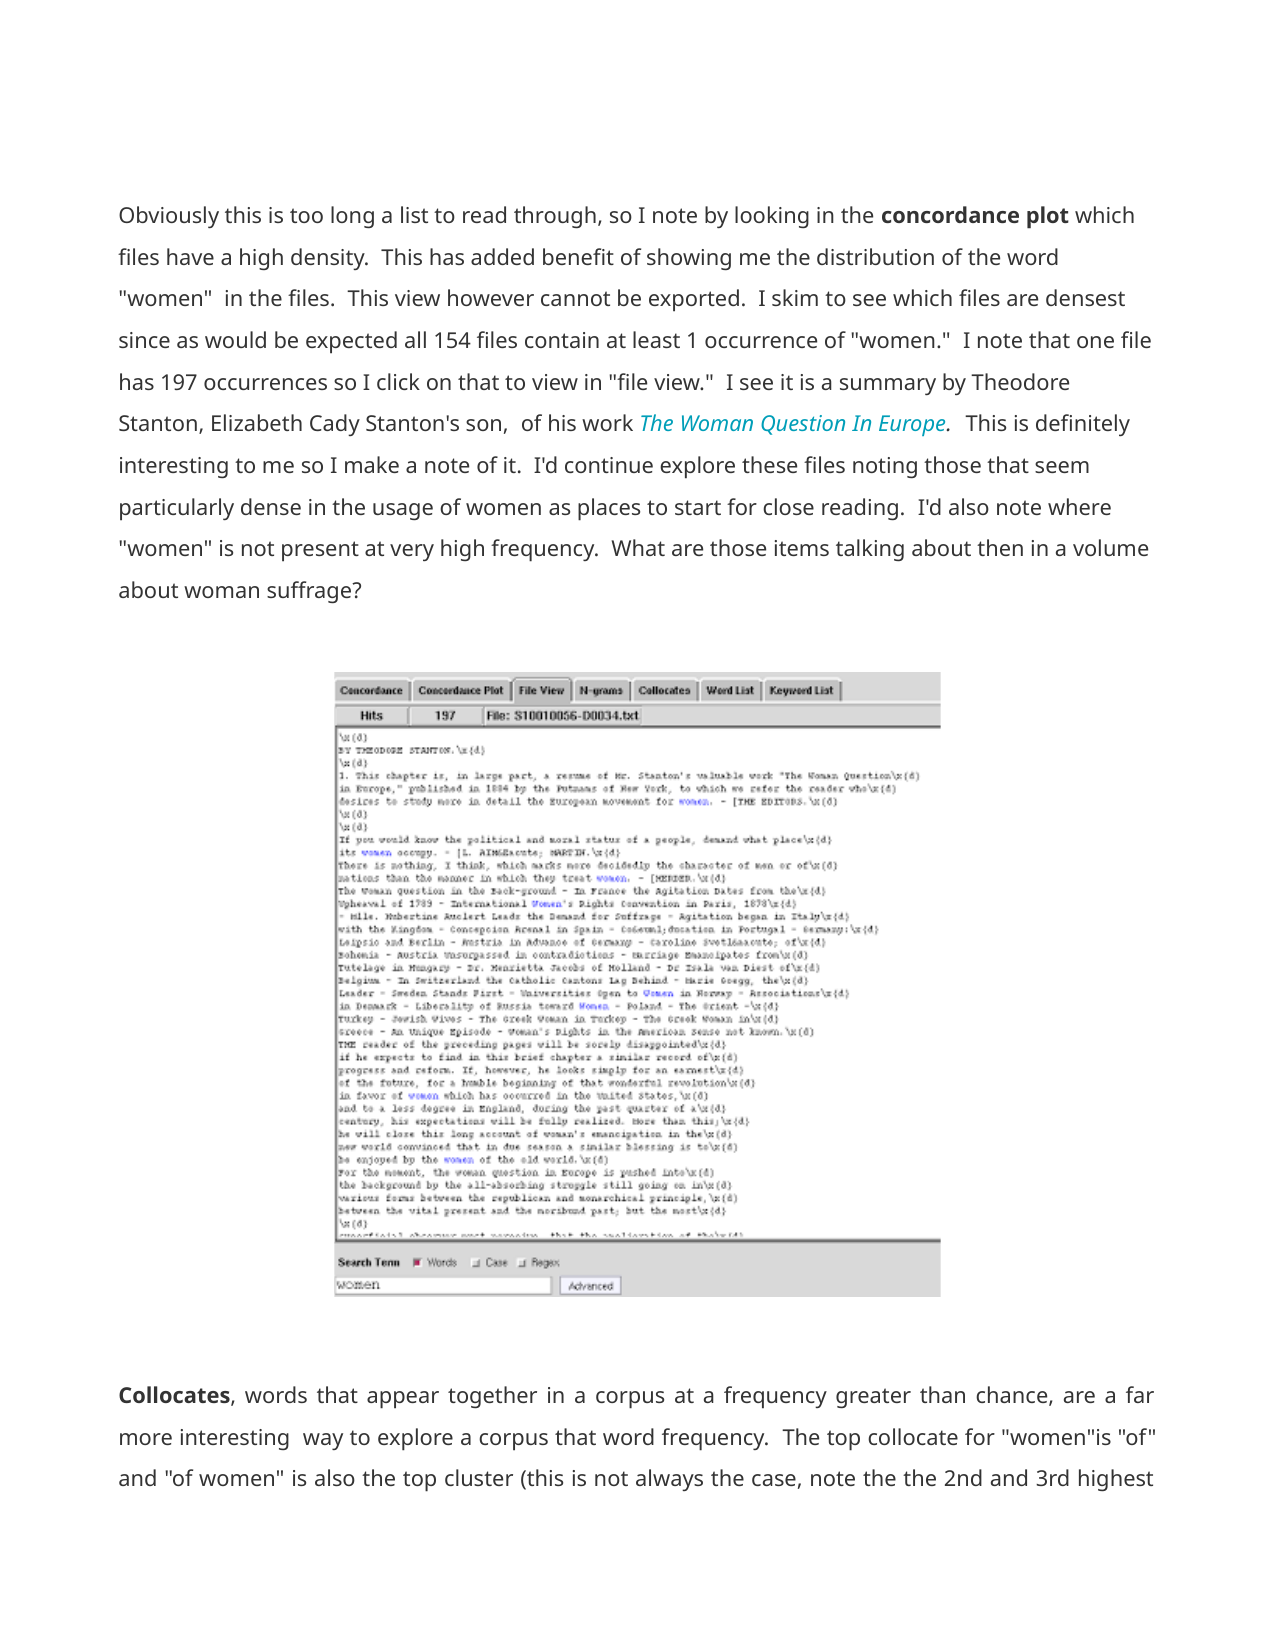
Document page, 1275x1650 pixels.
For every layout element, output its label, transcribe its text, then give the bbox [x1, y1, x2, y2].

picture [334, 672, 941, 1297]
text Obviously this is too long a list to read through, so I note by looking in the concordance plot which files have a high density. This has added benefit of showing me the distribution of the word "women" in the files. This view however cannot be exported. I skim to see which files are densest since as would be expected all 154 files contain at least 1 occurrence of "women." I note that one file has 197 occurrences so I click on that to view in "file view." I see it is a summary by Theodore Stanton, Elizabeth Cady Stanton's son, of his work The Woman Question In Europe. This is definitely interesting to me so I make a note of it. I'd continue explore these files noting those that seem particularly dense in the usage of women as places to start for close reading. I'd also note where "women" is not present at very high frequency. What are those items talking about then in a volume about woman suffrage? [118, 158, 1157, 645]
text Collocates, words that appear together in a corpus at a frequency greater than chance, are a far more interesting way to explore a corpus that word frequency. The top collocate for "women"is "of" and "of women" is also the top cluster (this is not always the case, note the the 2nd and 3rd highest [118, 1380, 1157, 1493]
